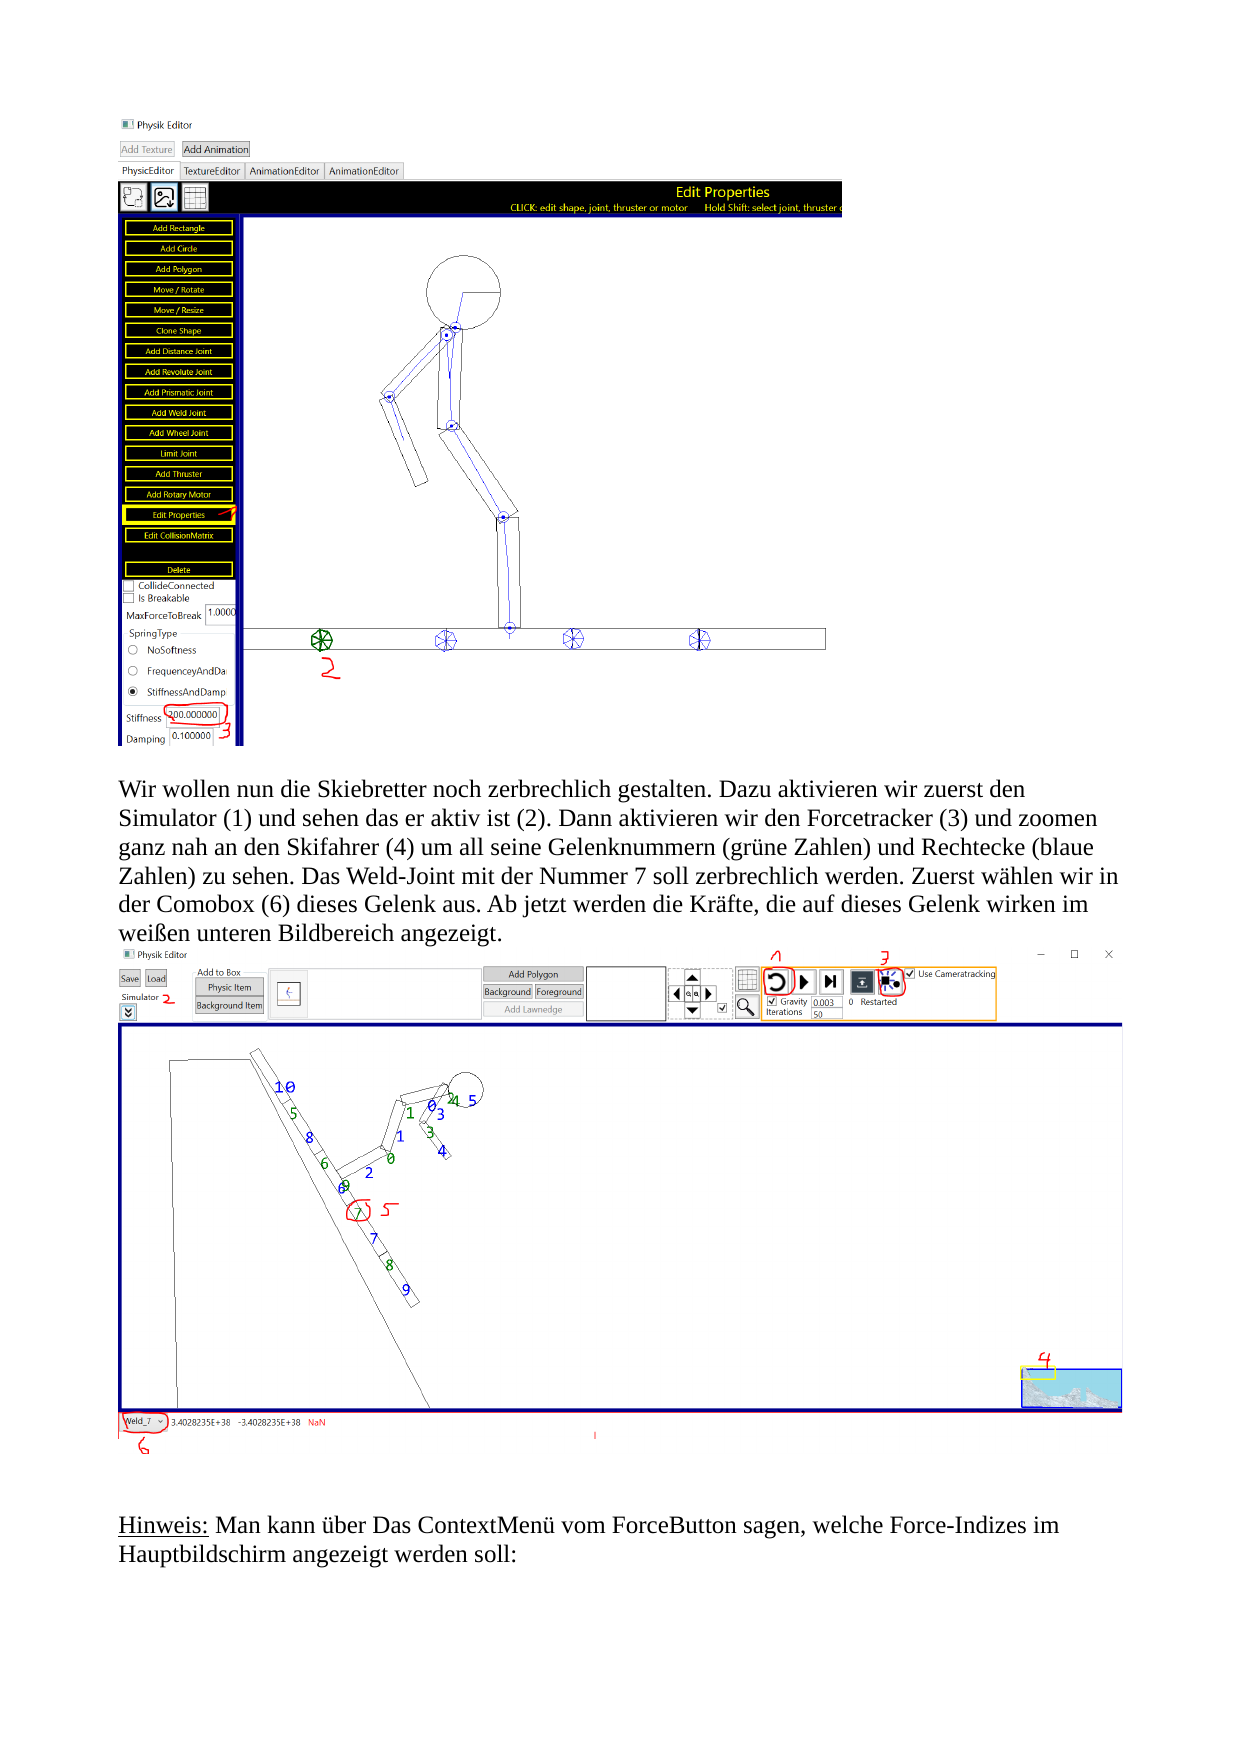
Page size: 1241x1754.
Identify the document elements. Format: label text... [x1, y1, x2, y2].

text Hinweis: Man kann über Das ContextMenü vom ForceButton sagen, welche Force-Indizes im Hauptbildschirm angezeigt werden soll: [118, 1511, 1122, 1568]
text Wir wollen nun die Skiebretter noch zerbrechlich gestalten. Dazu aktivieren wir zuerst den Simulator (1) und sehen das er aktiv ist (2). Dann aktivieren wir den Forcetracker (3) und zoomen ganz nah an den Skifahrer (4) um all seine Gelenknummern (grüne Zahlen) und Rechtecke (blaue Zahlen) zu sehen. Das Weld-Joint mit der Nummer 7 soll zerbrechlich werden. Zuerst wählen wir in der Comobox (6) dieses Gelenk aus. Ab jetzt werden die Kräfte, die auf dieses Gelenk wirken im weißen unteren Bildbereich angezeigt. [118, 774, 1122, 947]
picture [118, 947, 1123, 1454]
picture [118, 118, 842, 746]
